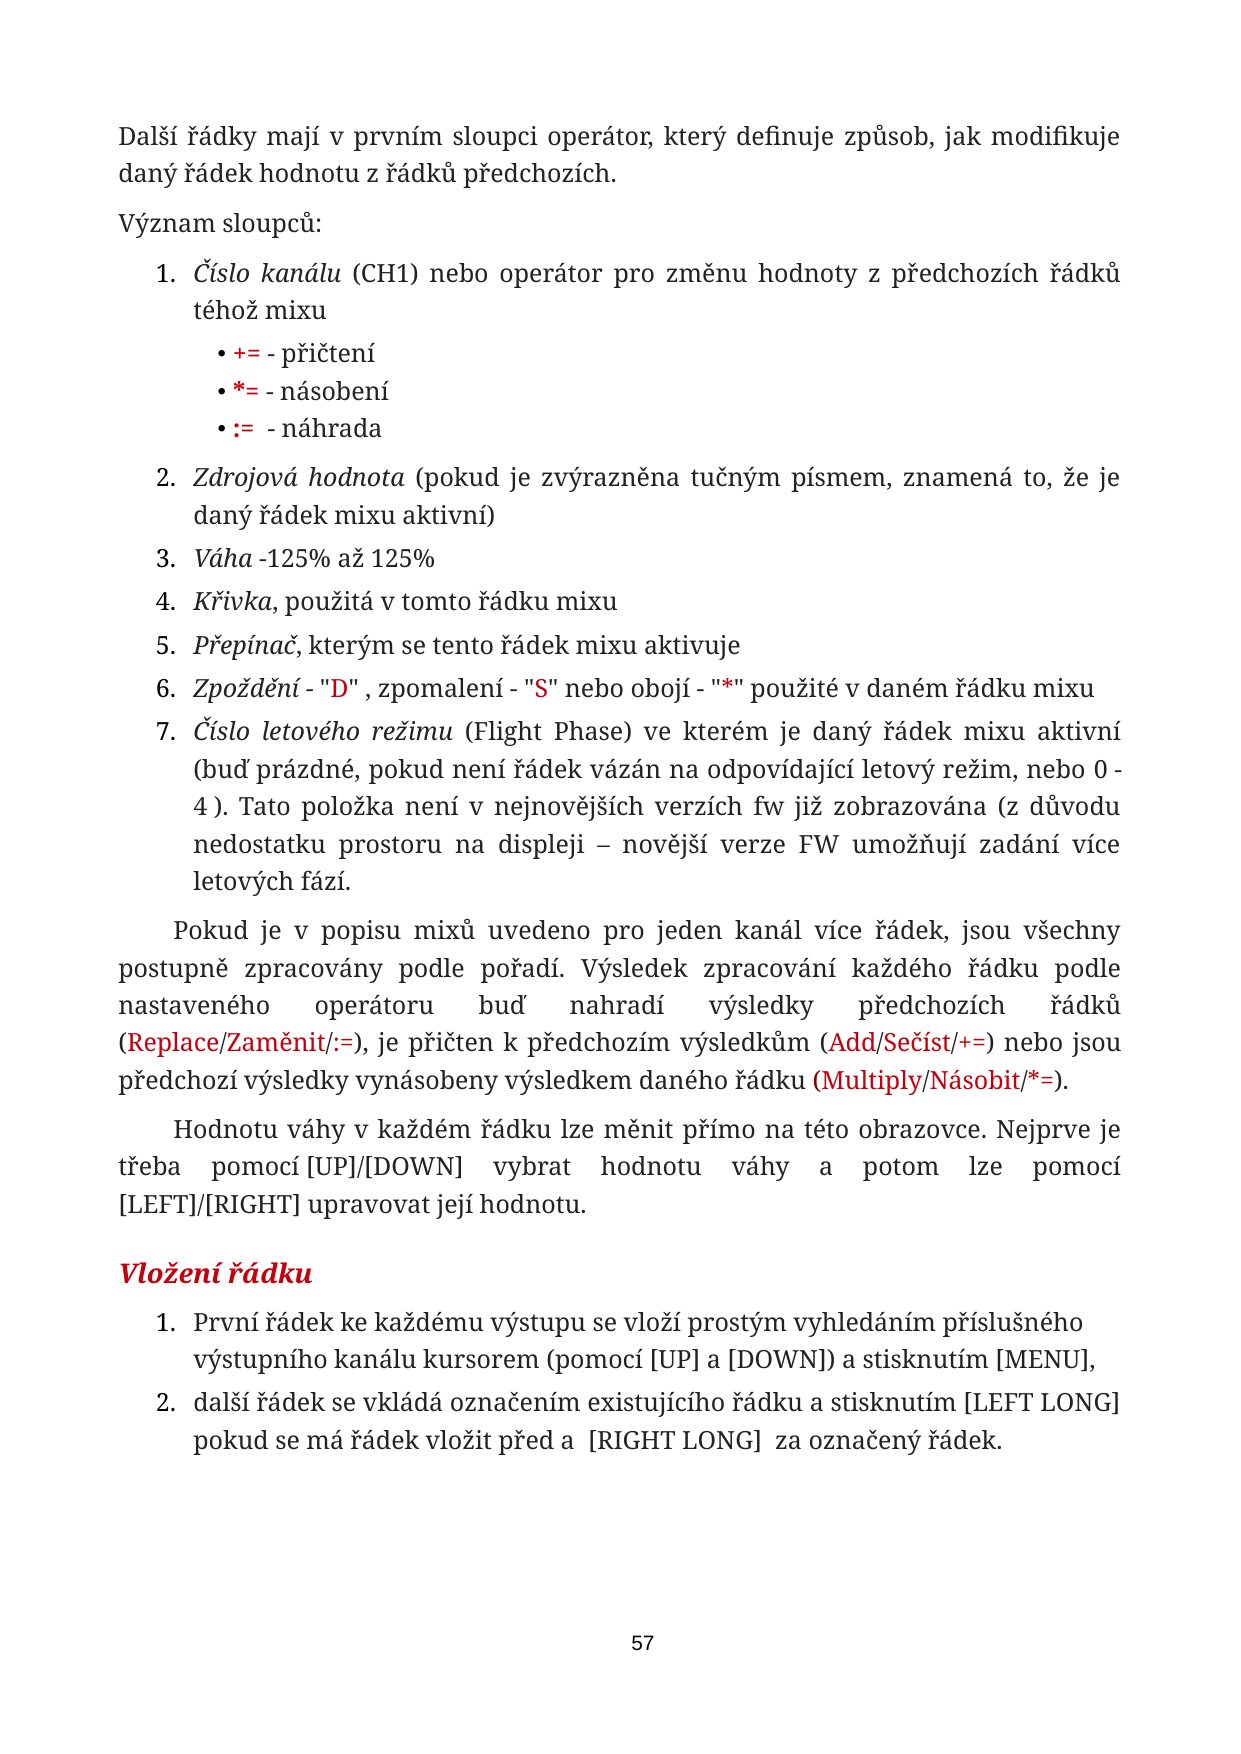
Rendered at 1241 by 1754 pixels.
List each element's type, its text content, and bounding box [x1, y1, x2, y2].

list První řádek ke každému výstupu se vloží prostým vyhledáním příslušného výstupní­ho kanálu kursorem (pomocí [UP] a [DOWN]) a stisknutím [MENU], [156, 1304, 1122, 1376]
text Význam sloupců: [118, 205, 1122, 239]
text Další řádky mají v prvním sloupci operátor, který definuje způsob, jak modifikuje daný řá­dek hodnotu z řádků předchozích. [118, 118, 1122, 189]
list *= - násobení [117, 373, 1122, 407]
text Pokud je v popisu mixů uvedeno pro jeden kanál více řádek, jsou všechny postupně zpracovány podle pořadí. Výsledek zpracování každého řádku podle nastaveného operáto­ru buď nahradí výsledky předchozích řádků (Replace/Zaměnit/:=), je přičten k předchoz­ím výsledkům (Add/Sečíst/+=) nebo jsou předchozí výsledky vynásobeny vý­sledkem dané­ho řádku (Multiply/Násobit/*=). [118, 913, 1122, 1096]
list Váha -125% až 125% [156, 541, 1122, 575]
subtitle Vložení řádku [118, 1255, 1122, 1292]
list := - náhrada [117, 411, 1122, 445]
list Číslo kanálu (CH1) nebo operátor pro změnu hodnoty z předchozích řádků téhož mixu [156, 255, 1122, 327]
list Zpoždění - "D" , zpomalení - "S" nebo obojí - "*" použité v daném řádku mixu [156, 671, 1122, 705]
list Číslo letového režimu (Flight Phase) ve kterém je daný řádek mixu aktivní (buď prázdné, pokud není řádek vázán na odpovídající letový režim, nebo 0 -4 ). Tato položka není v nejnovějších verzích fw již zobrazována (z důvodu nedostatku prosto­ru na displeji – novější verze FW umožňují zadání více letových fází. [156, 714, 1122, 898]
list += - přičtení [117, 336, 1122, 370]
list Křivka, použitá v tomto řádku mixu [156, 584, 1122, 618]
list Přepínač, kterým se tento řádek mixu aktivuje [156, 627, 1122, 661]
list Zdrojová hodnota (pokud je zvýrazněna tučným písmem, znamená to, že je daný řá­dek mixu aktivní) [156, 460, 1122, 531]
list další řádek se vkládá označením existujícího řádku a stisknutím [LEFT LONG] pokud se má řádek vložit před a [RIGHT LONG] za označený řádek. [156, 1385, 1122, 1456]
text Hodnotu váhy v každém řádku lze měnit přímo na této obrazovce. Nejprve je třeba po­mocí [UP]/[DOWN] vybrat hodnotu váhy a potom lze pomocí [LEFT]/[RIGHT] upravovat její hodnotu. [118, 1112, 1122, 1220]
